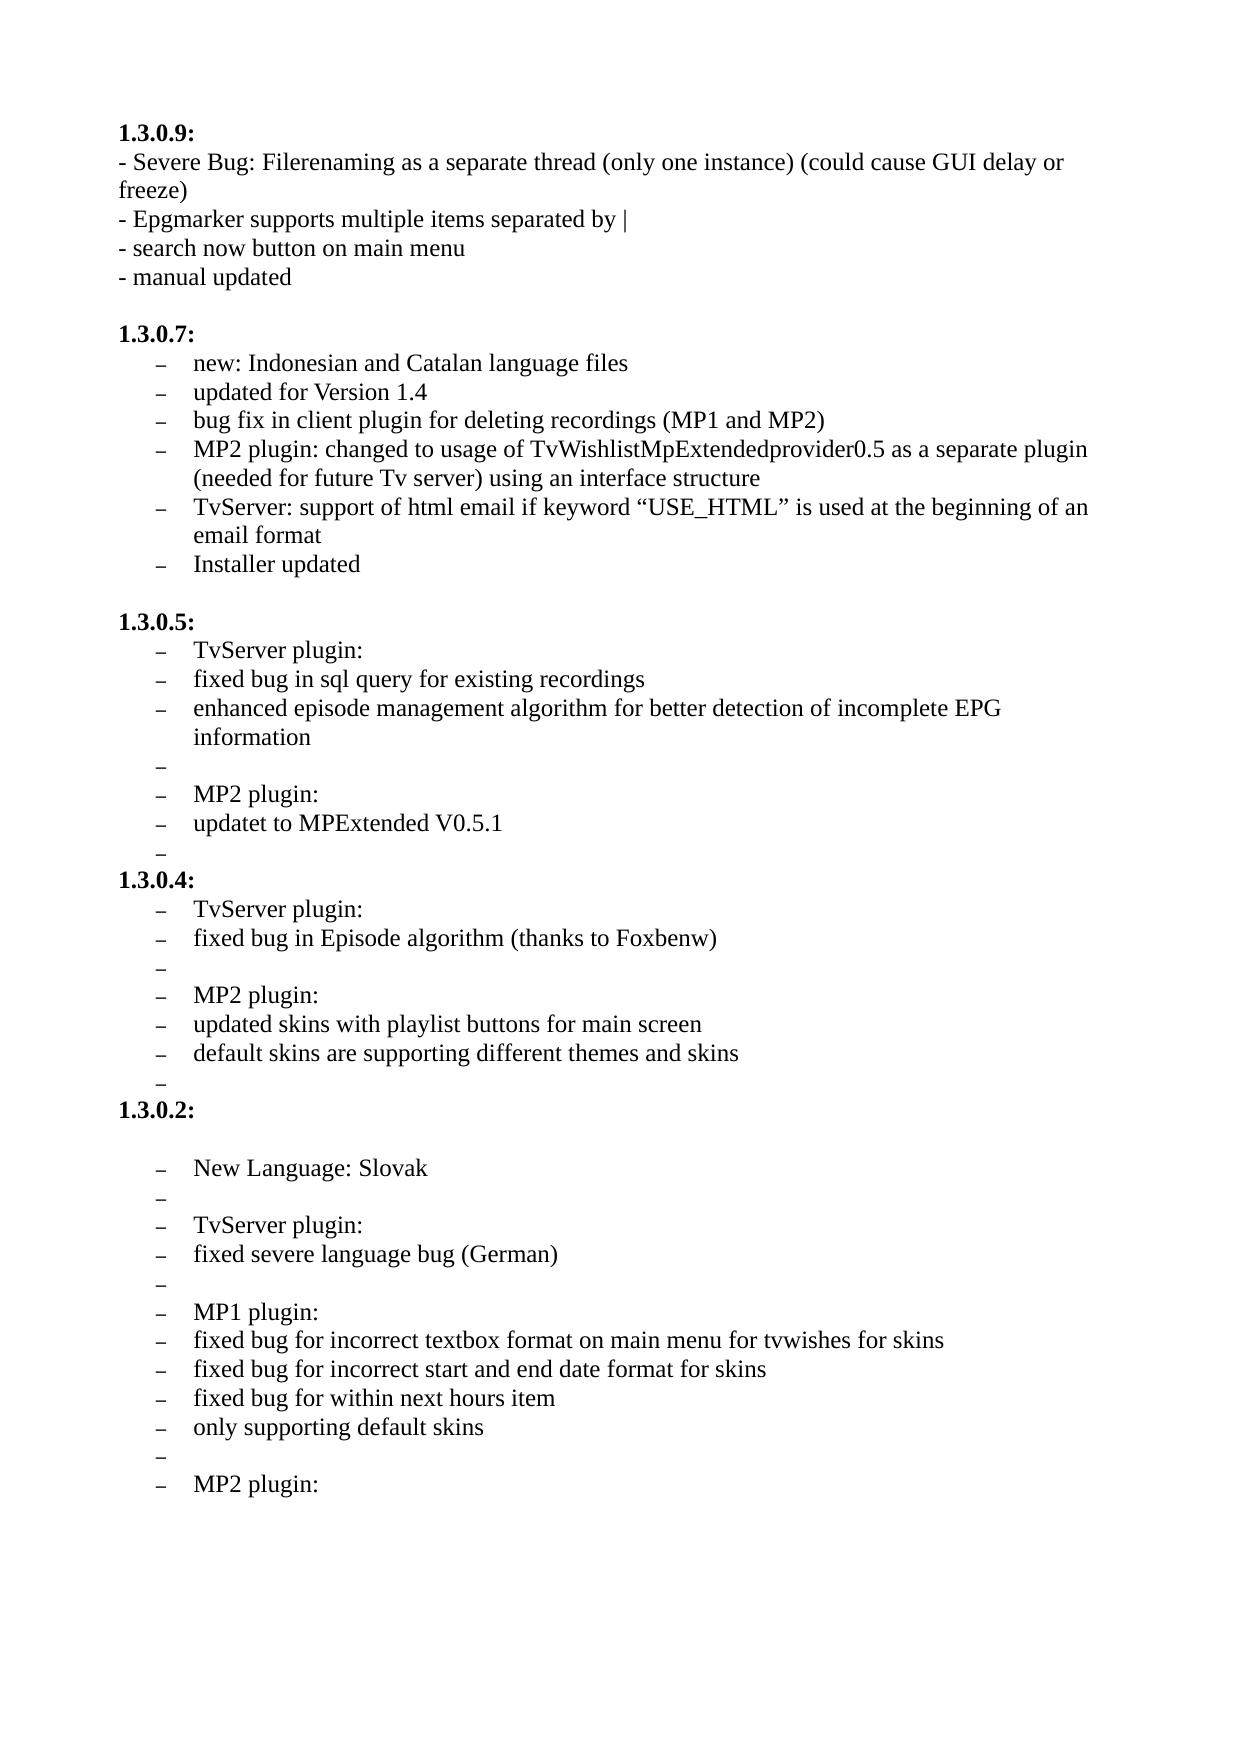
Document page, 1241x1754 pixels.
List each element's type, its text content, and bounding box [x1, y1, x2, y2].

list MP2 plugin: [156, 981, 1122, 1009]
list TvServer plugin: [156, 894, 1122, 923]
text - manual updated [118, 262, 1122, 291]
list only supporting default skins [156, 1412, 1122, 1441]
list TvServer plugin: [156, 636, 1122, 664]
list fixed severe language bug (German) [156, 1239, 1122, 1268]
list TvServer plugin: [156, 1211, 1122, 1239]
text - Severe Bug: Filerenaming as a separate thread (only one instance) (could cause GUI delay or freeze) - Epgmarker supports multiple items separated by | - search now button on main menu [118, 147, 1122, 262]
text 1.3.0.9: [44, 118, 1122, 147]
list Installer updated [156, 549, 1122, 578]
list New Language: Slovak [156, 1153, 1122, 1182]
text 1.3.0.4: [118, 866, 1122, 894]
list MP2 plugin: [156, 779, 1122, 808]
list fixed bug in sql query for existing recordings [156, 664, 1122, 693]
list MP2 plugin: changed to usage of TvWishlistMpExtendedprovider0.5 as a separate plugin (needed for future Tv server) using an interface structure [156, 434, 1122, 492]
list fixed bug in Episode algorithm (thanks to Foxbenw) [156, 923, 1122, 952]
list fixed bug for incorrect textbox format on main menu for tvwishes for skins [156, 1326, 1122, 1354]
list default skins are supporting different themes and skins [156, 1038, 1122, 1067]
text 1.3.0.7: [118, 319, 1122, 348]
list updatet to MPExtended V0.5.1 [156, 808, 1122, 837]
text 1.3.0.5: [118, 607, 1122, 636]
list bug fix in client plugin for deleting recordings (MP1 and MP2) [156, 406, 1122, 434]
list fixed bug for incorrect start and end date format for skins [156, 1354, 1122, 1383]
list TvServer: support of html email if keyword “USE_HTML” is used at the beginning of an email format [156, 492, 1122, 549]
list MP1 plugin: [156, 1297, 1122, 1326]
list new: Indonesian and Catalan language files [156, 348, 1122, 377]
list updated skins with playlist buttons for main screen [156, 1009, 1122, 1038]
list fixed bug for within next hours item [156, 1383, 1122, 1412]
list MP2 plugin: [156, 1469, 1122, 1498]
text 1.3.0.2: [118, 1096, 1122, 1124]
list updated for Version 1.4 [156, 377, 1122, 406]
list enhanced episode management algorithm for better detection of incomplete EPG information [156, 693, 1122, 751]
